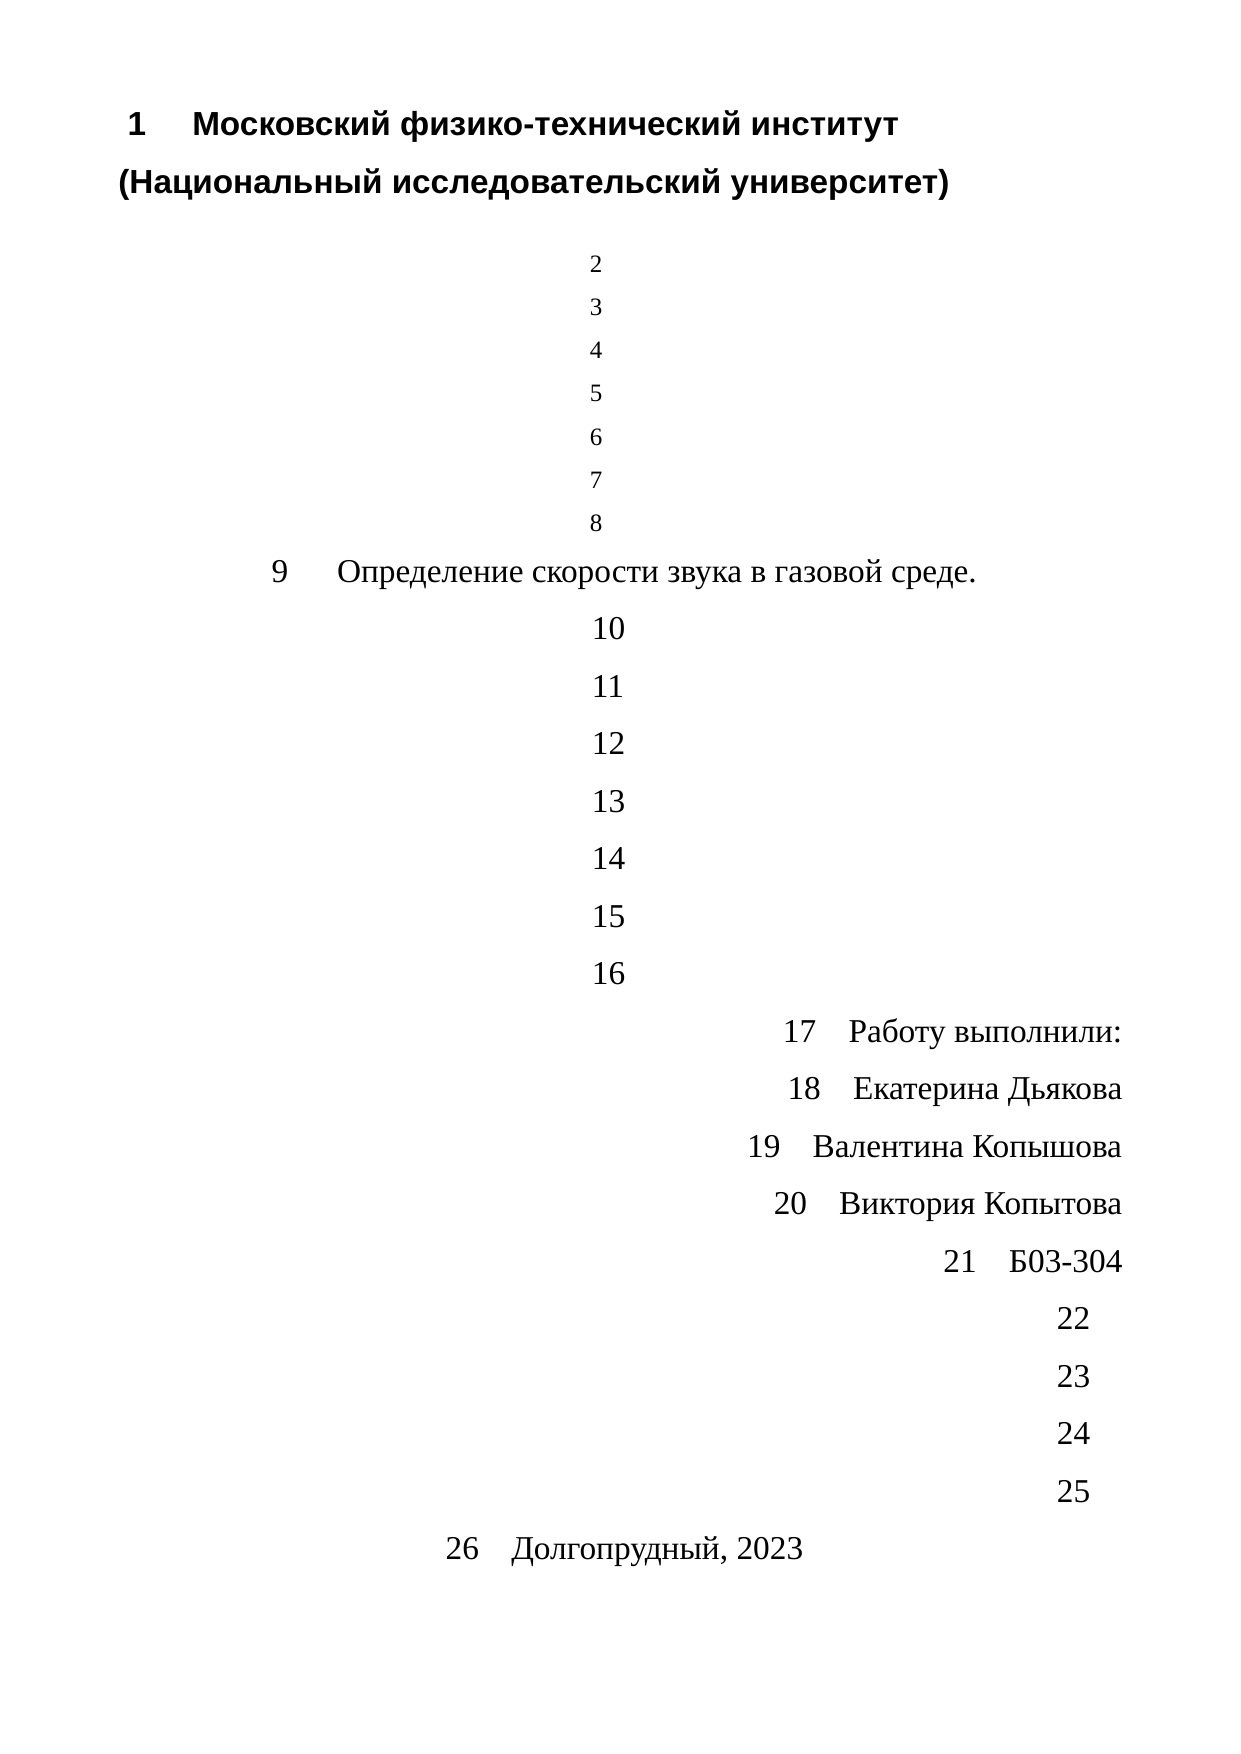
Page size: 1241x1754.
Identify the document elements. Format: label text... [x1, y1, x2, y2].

subtitle Валентина Копышова [118, 1126, 1122, 1164]
subtitle Екатерина Дьякова [118, 1068, 1122, 1107]
subtitle Долгопрудный, 2023 [118, 1528, 1122, 1567]
subtitle Работу выполнили: [118, 1011, 1122, 1049]
subtitle Московский физико-технический институт (Национальный исследовательский университет) [118, 104, 1122, 201]
subtitle Б03-304 [118, 1241, 1122, 1279]
subtitle Виктория Копытова [118, 1183, 1122, 1222]
subtitle Определение скорости звука в газовой среде. [118, 551, 1122, 589]
